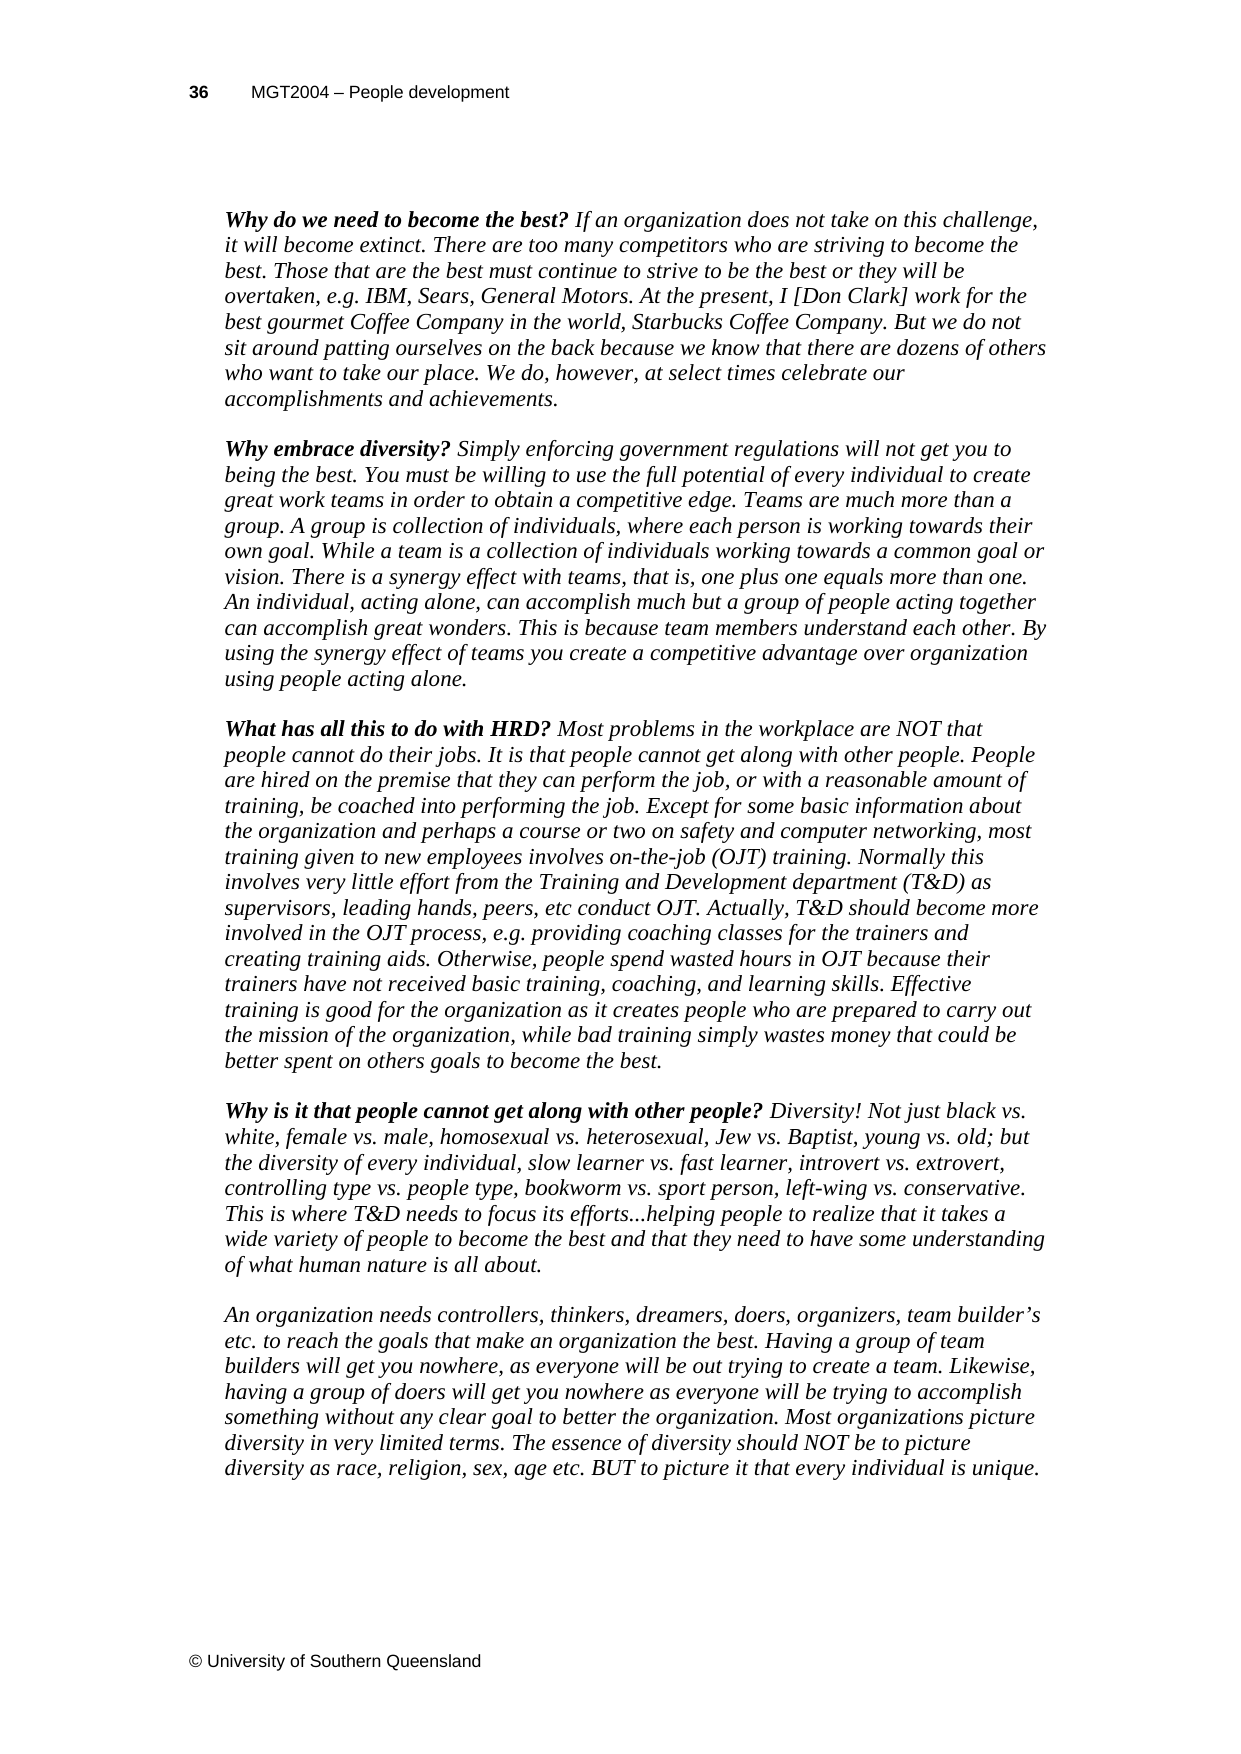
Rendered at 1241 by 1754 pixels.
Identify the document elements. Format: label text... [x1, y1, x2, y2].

text An organization needs controllers, thinkers, dreamers, doers, organizers, team builder’s etc. to reach the goals that make an organization the best. Having a group of team builders will get you nowhere, as everyone will be out trying to create a team. Likewise, having a group of doers will get you nowhere as everyone will be trying to accomplish something without any clear goal to better the organization. Most organizations picture diversity in very limited terms. The essence of diversity should NOT be to picture diversity as race, religion, sex, age etc. BUT to picture it that every individual is unique. [224, 1302, 1051, 1481]
text Why is it that people cannot get along with other people? Diversity! Not just black vs. white, female vs. male, homosexual vs. heterosexual, Jew vs. Baptist, young vs. old; but the diversity of every individual, slow learner vs. fast learner, introvert vs. extrovert, controlling type vs. people type, bookworm vs. sport person, left-wing vs. conservative. This is where T&D needs to focus its efforts...helping people to realize that it takes a wide variety of people to become the best and that they need to have some understanding of what human nature is all about. [224, 1098, 1051, 1277]
text Why do we need to become the best? If an organization does not take on this challenge, it will become extinct. There are too many competitors who are striving to become the best. Those that are the best must continue to strive to be the best or they will be overtaken, e.g. IBM, Sears, General Motors. At the present, I [Don Clark] work for the best gourmet Coffee Company in the world, Starbucks Coffee Company. But we do not sit around patting ourselves on the back because we know that there are dozens of others who want to take our place. We do, however, at select times celebrate our accomplishments and achievements. [224, 207, 1051, 411]
text Why embrace diversity? Simply enforcing government regulations will not get you to being the best. You must be willing to use the full potential of every individual to create great work teams in order to obtain a competitive edge. Teams are much more than a group. A group is collection of individuals, where each person is working towards their own goal. While a team is a collection of individuals working towards a common goal or vision. There is a synergy effect with teams, that is, one plus one equals more than one. An individual, acting alone, can accomplish much but a group of people acting together can accomplish great wonders. This is because team members understand each other. By using the synergy effect of teams you create a competitive advantage over organization using people acting alone. [224, 436, 1051, 691]
text What has all this to do with HRD? Most problems in the workplace are NOT that people cannot do their jobs. It is that people cannot get along with other people. People are hired on the premise that they can perform the job, or with a reasonable amount of training, be coached into performing the job. Except for some basic information about the organization and perhaps a course or two on safety and computer networking, most training given to new employees involves on-the-job (OJT) training. Normally this involves very little effort from the Training and Development department (T&D) as supervisors, leading hands, peers, etc conduct OJT. Actually, T&D should become more involved in the OJT process, e.g. providing coaching classes for the trainers and creating training aids. Otherwise, people spend wasted hours in OJT because their trainers have not received basic training, coaching, and learning skills. Effective training is good for the organization as it creates people who are prepared to carry out the mission of the organization, while bad training simply wastes money that could be better spent on others goals to become the best. [224, 716, 1051, 1073]
